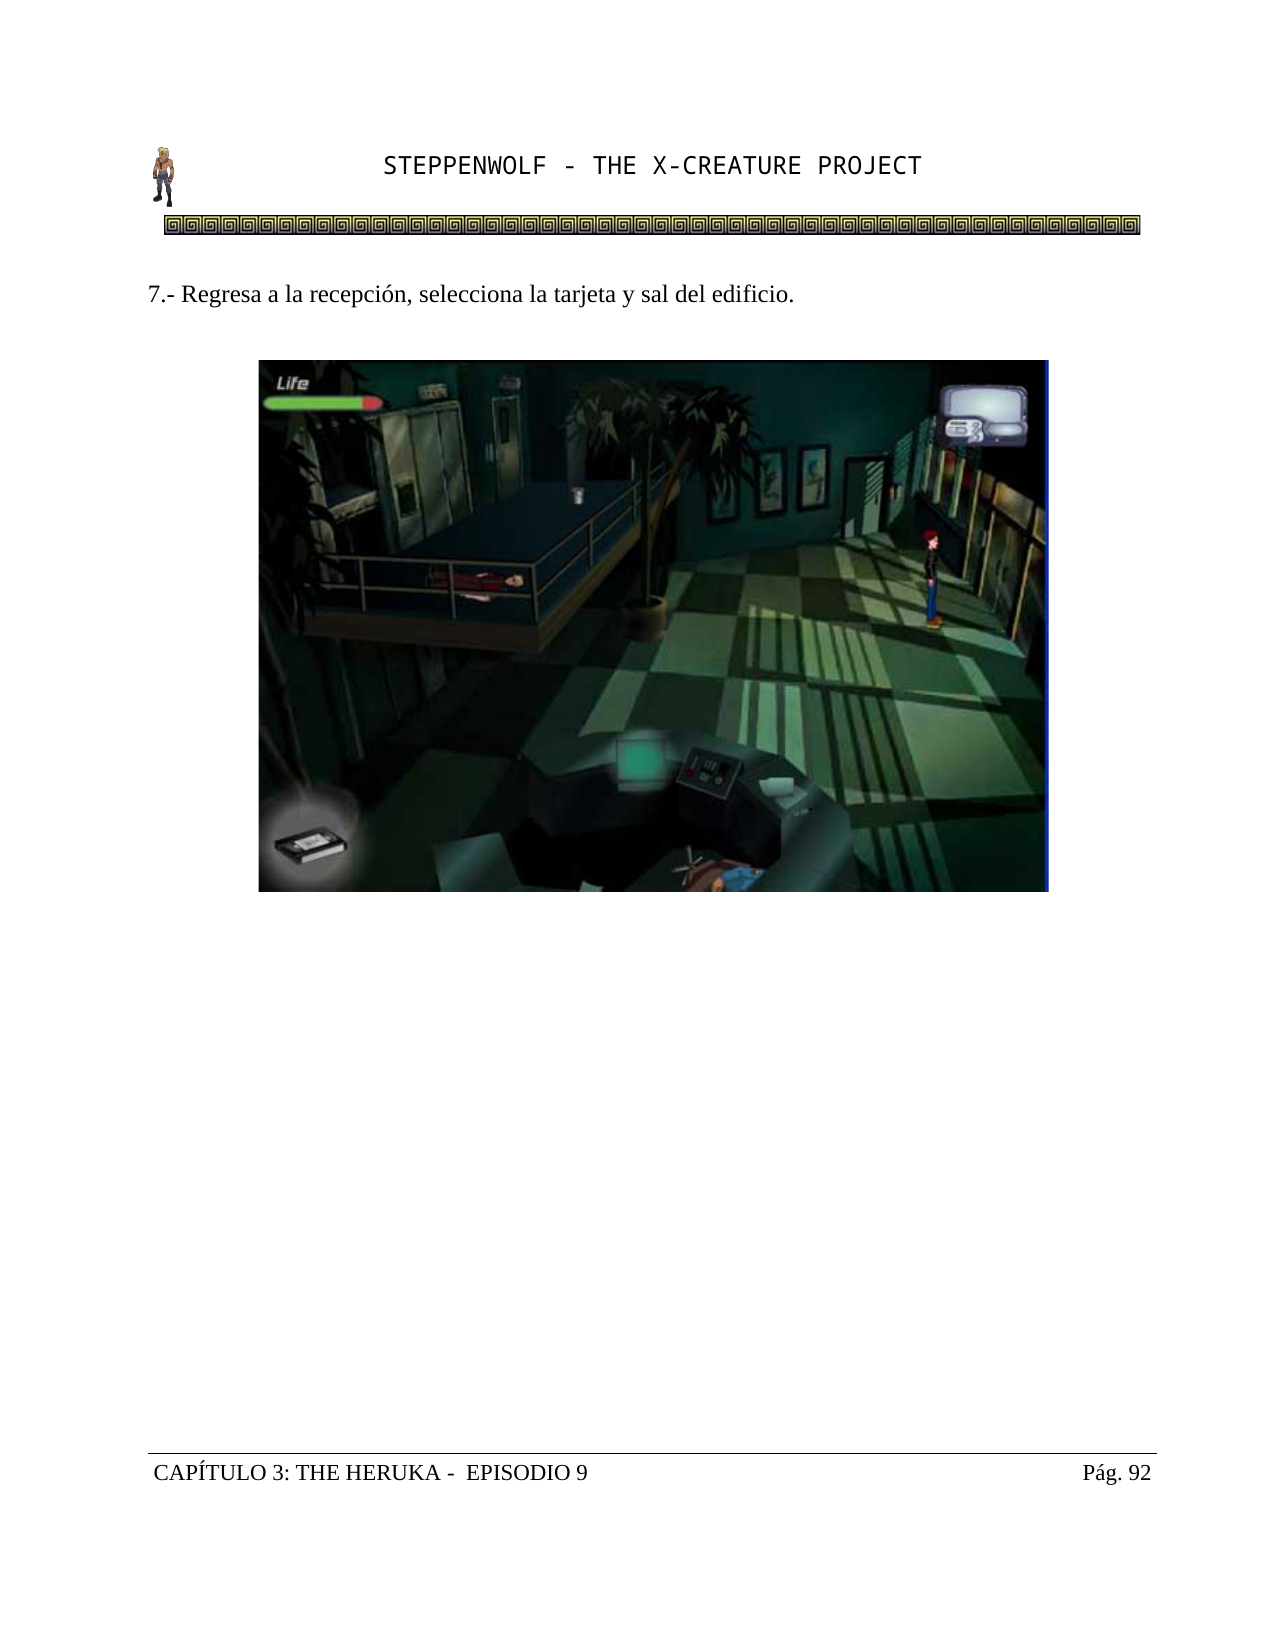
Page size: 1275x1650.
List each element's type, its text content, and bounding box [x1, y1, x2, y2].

picture [147, 147, 181, 207]
text 7.- Regresa a la recepción, selecciona la tarjeta y sal del edificio. [148, 279, 1157, 308]
picture [164, 215, 1141, 235]
picture [258, 360, 1049, 892]
